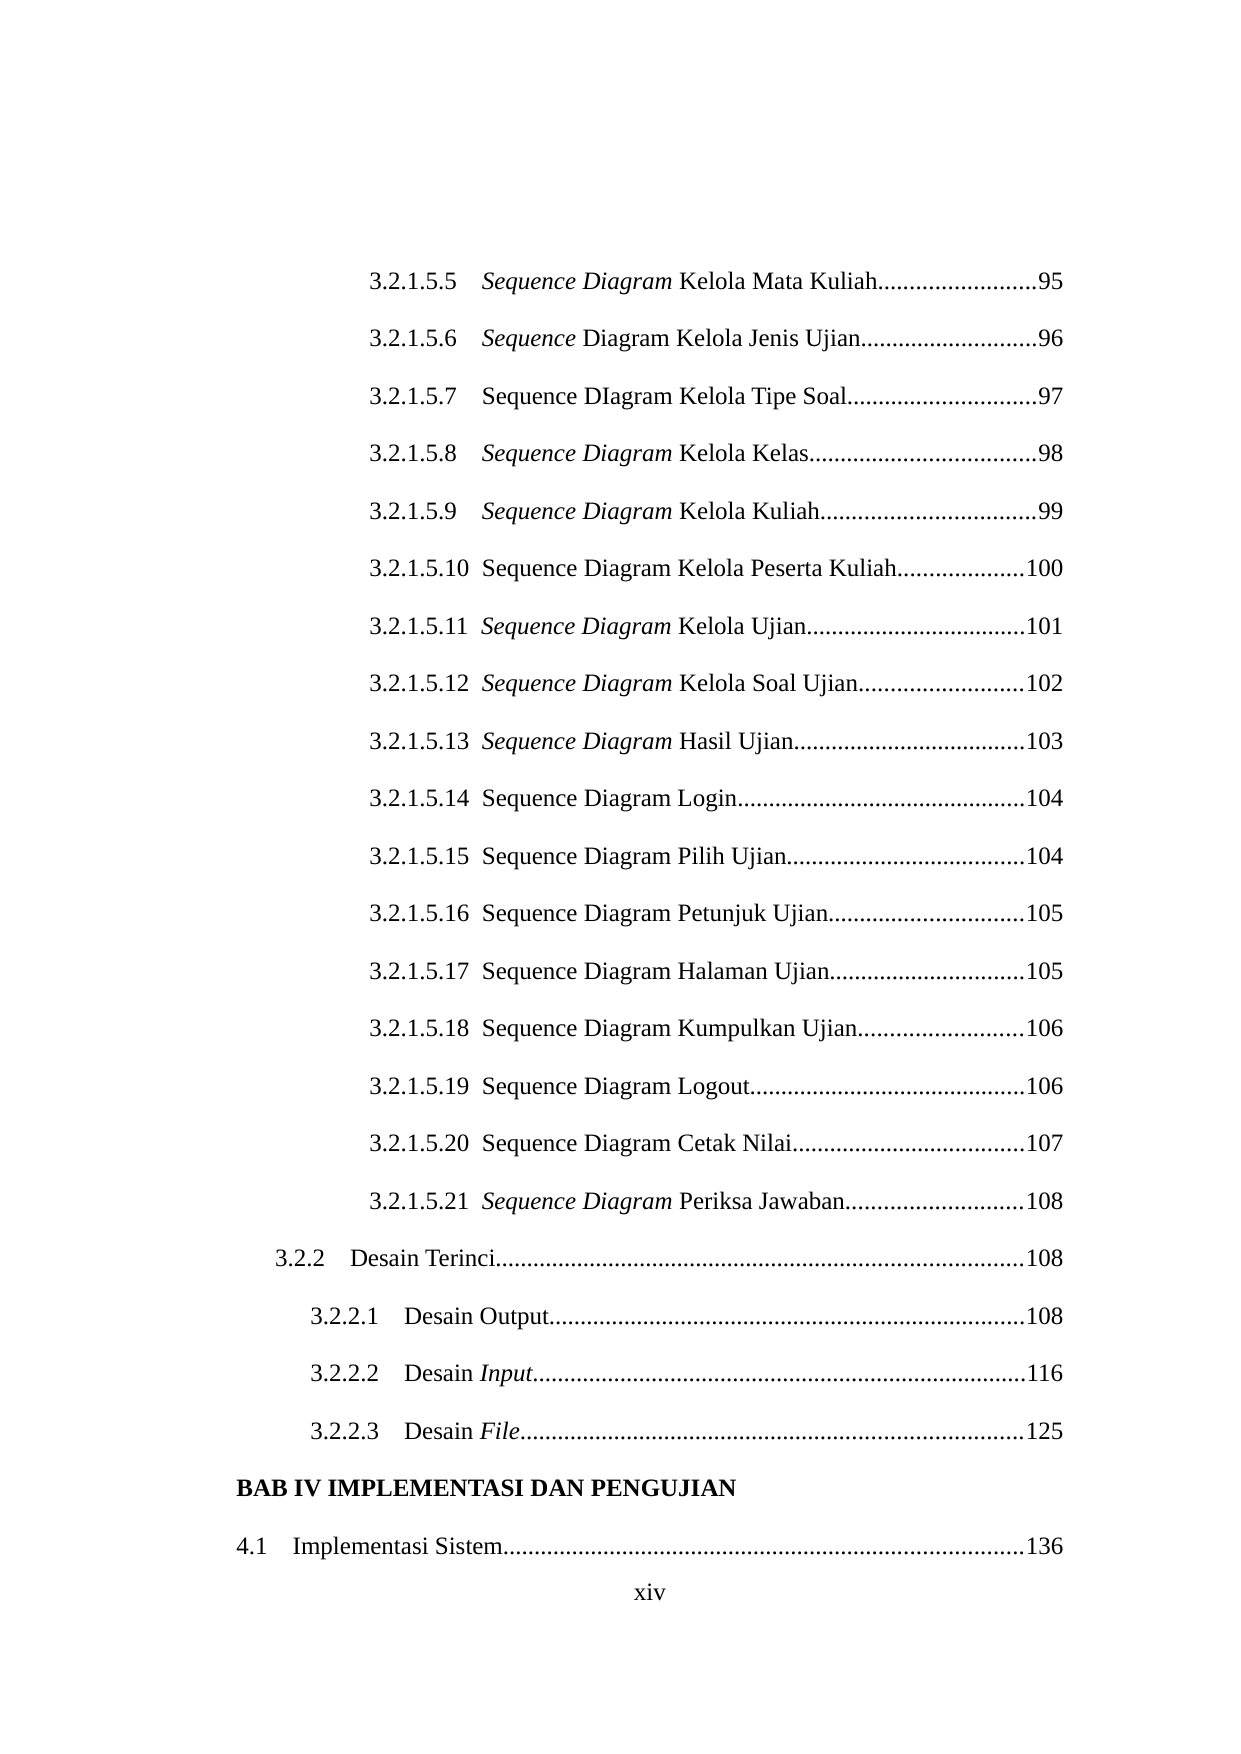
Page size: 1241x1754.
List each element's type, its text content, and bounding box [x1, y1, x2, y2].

subtitle 3.2.1.5.14 Sequence Diagram Login 104 [236, 783, 1063, 812]
subtitle 3.2.1.5.11 Sequence Diagram Kelola Ujian 101 [236, 611, 1063, 639]
subtitle 3.2.1.5.12 Sequence Diagram Kelola Soal Ujian 102 [236, 668, 1063, 697]
subtitle 3.2.1.5.18 Sequence Diagram Kumpulkan Ujian 106 [236, 1013, 1063, 1042]
subtitle 3.2.1.5.7 Sequence DIagram Kelola Tipe Soal 97 [236, 381, 1063, 409]
subtitle 3.2.1.5.6 Sequence Diagram Kelola Jenis Ujian 96 [236, 323, 1063, 352]
subtitle 3.2.2 Desain Terinci 108 [236, 1243, 1063, 1272]
subtitle 4.1 Implementasi Sistem 136 [236, 1531, 1063, 1559]
subtitle 3.2.1.5.20 Sequence Diagram Cetak Nilai 107 [236, 1128, 1063, 1157]
subtitle 3.2.1.5.5 Sequence Diagram Kelola Mata Kuliah 95 [236, 266, 1063, 294]
subtitle 3.2.1.5.13 Sequence Diagram Hasil Ujian 103 [236, 726, 1063, 754]
subtitle BAB IV IMPLEMENTASI DAN PENGUJIAN [236, 1473, 1063, 1502]
subtitle 3.2.2.1 Desain Output 108 [236, 1301, 1063, 1329]
subtitle 3.2.1.5.15 Sequence Diagram Pilih Ujian 104 [236, 841, 1063, 869]
subtitle 3.2.1.5.21 Sequence Diagram Periksa Jawaban 108 [236, 1186, 1063, 1214]
subtitle 3.2.1.5.16 Sequence Diagram Petunjuk Ujian 105 [236, 898, 1063, 927]
subtitle 3.2.1.5.9 Sequence Diagram Kelola Kuliah 99 [236, 496, 1063, 524]
subtitle 3.2.2.3 Desain File 125 [236, 1416, 1063, 1444]
subtitle 3.2.1.5.10 Sequence Diagram Kelola Peserta Kuliah 100 [236, 553, 1063, 582]
subtitle 3.2.1.5.19 Sequence Diagram Logout 106 [236, 1071, 1063, 1099]
subtitle 3.2.1.5.17 Sequence Diagram Halaman Ujian 105 [236, 956, 1063, 984]
subtitle 3.2.1.5.8 Sequence Diagram Kelola Kelas 98 [236, 438, 1063, 467]
subtitle 3.2.2.2 Desain Input 116 [236, 1358, 1063, 1387]
